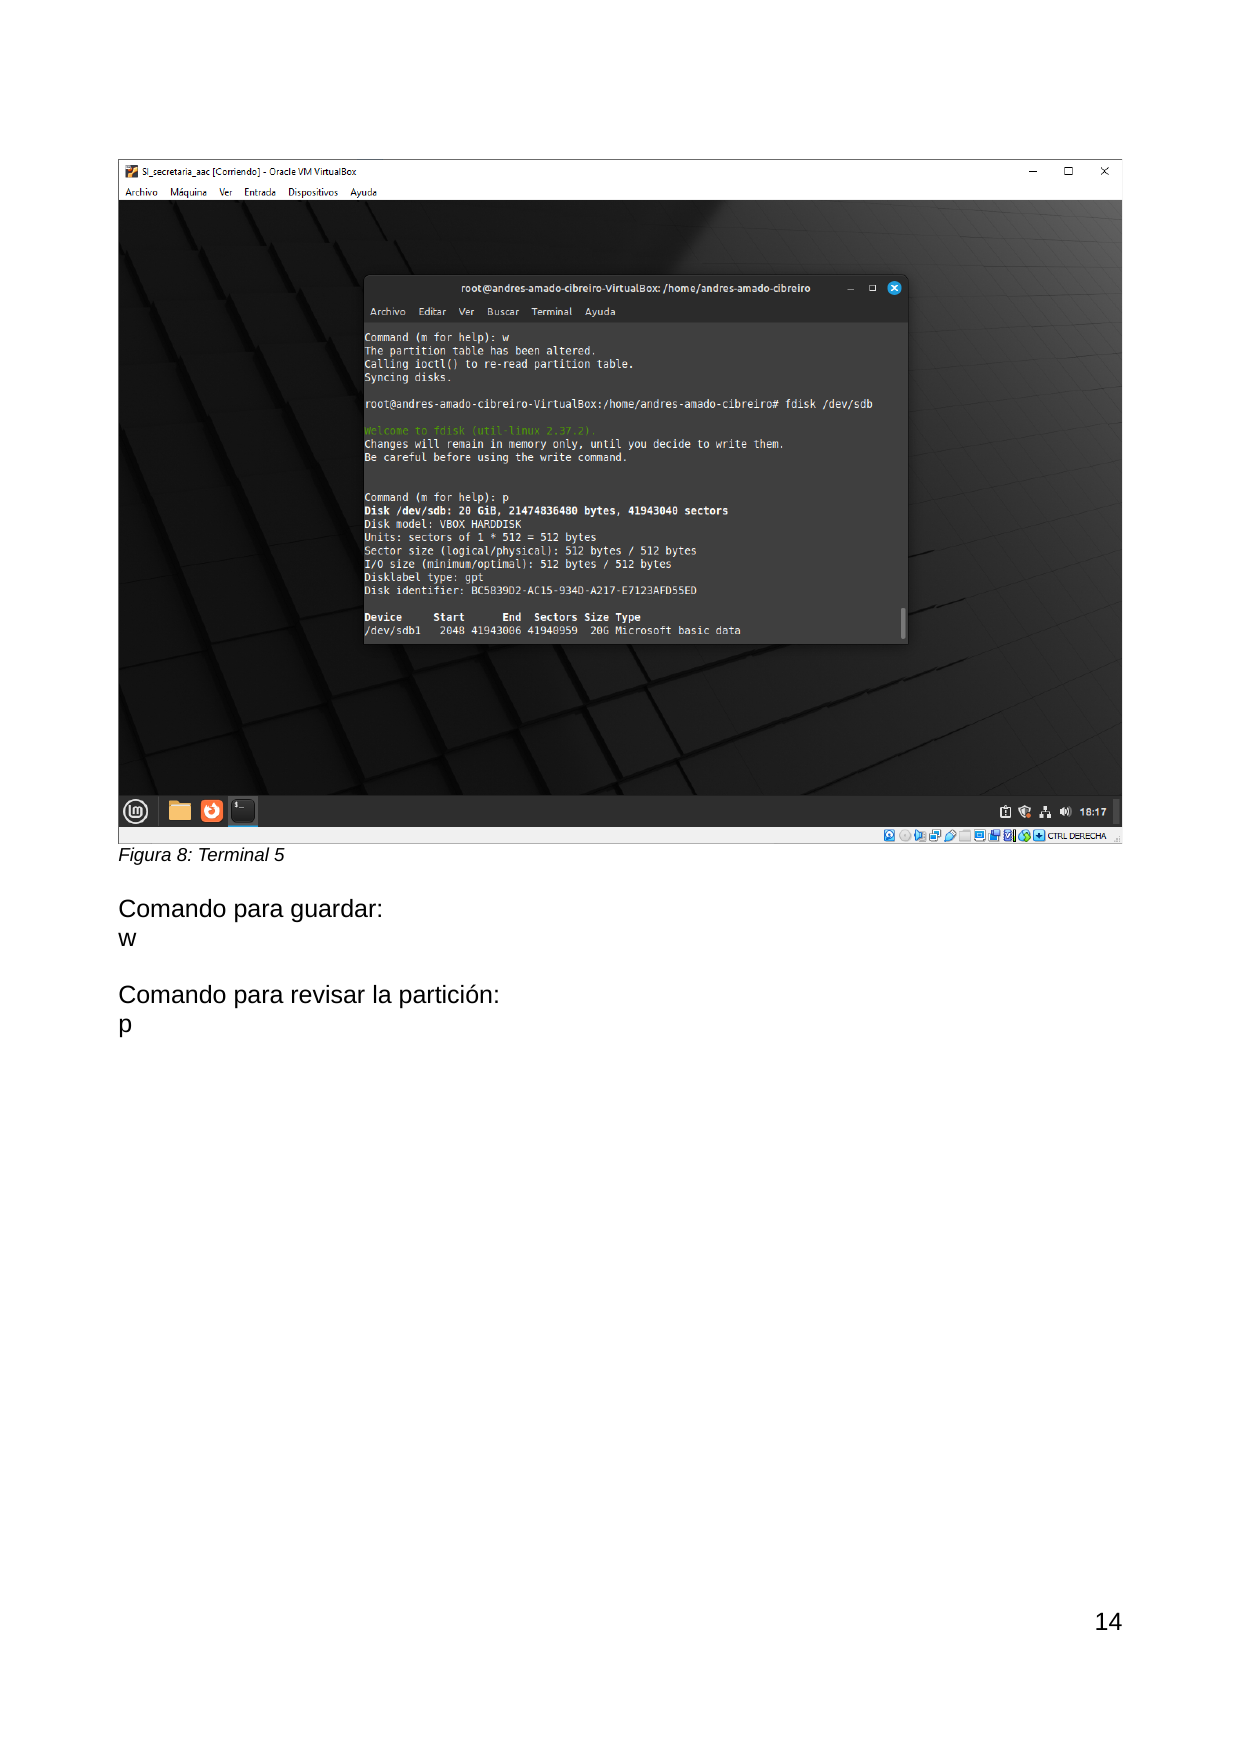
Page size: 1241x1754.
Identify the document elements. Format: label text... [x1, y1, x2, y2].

text w [118, 923, 1122, 952]
text Comando para guardar: [118, 894, 1122, 923]
text Figura 8: Terminal 5 [118, 844, 1122, 865]
text Comando para revisar la partición: [118, 980, 1122, 1009]
picture [118, 159, 1123, 844]
text p [118, 1009, 1122, 1038]
